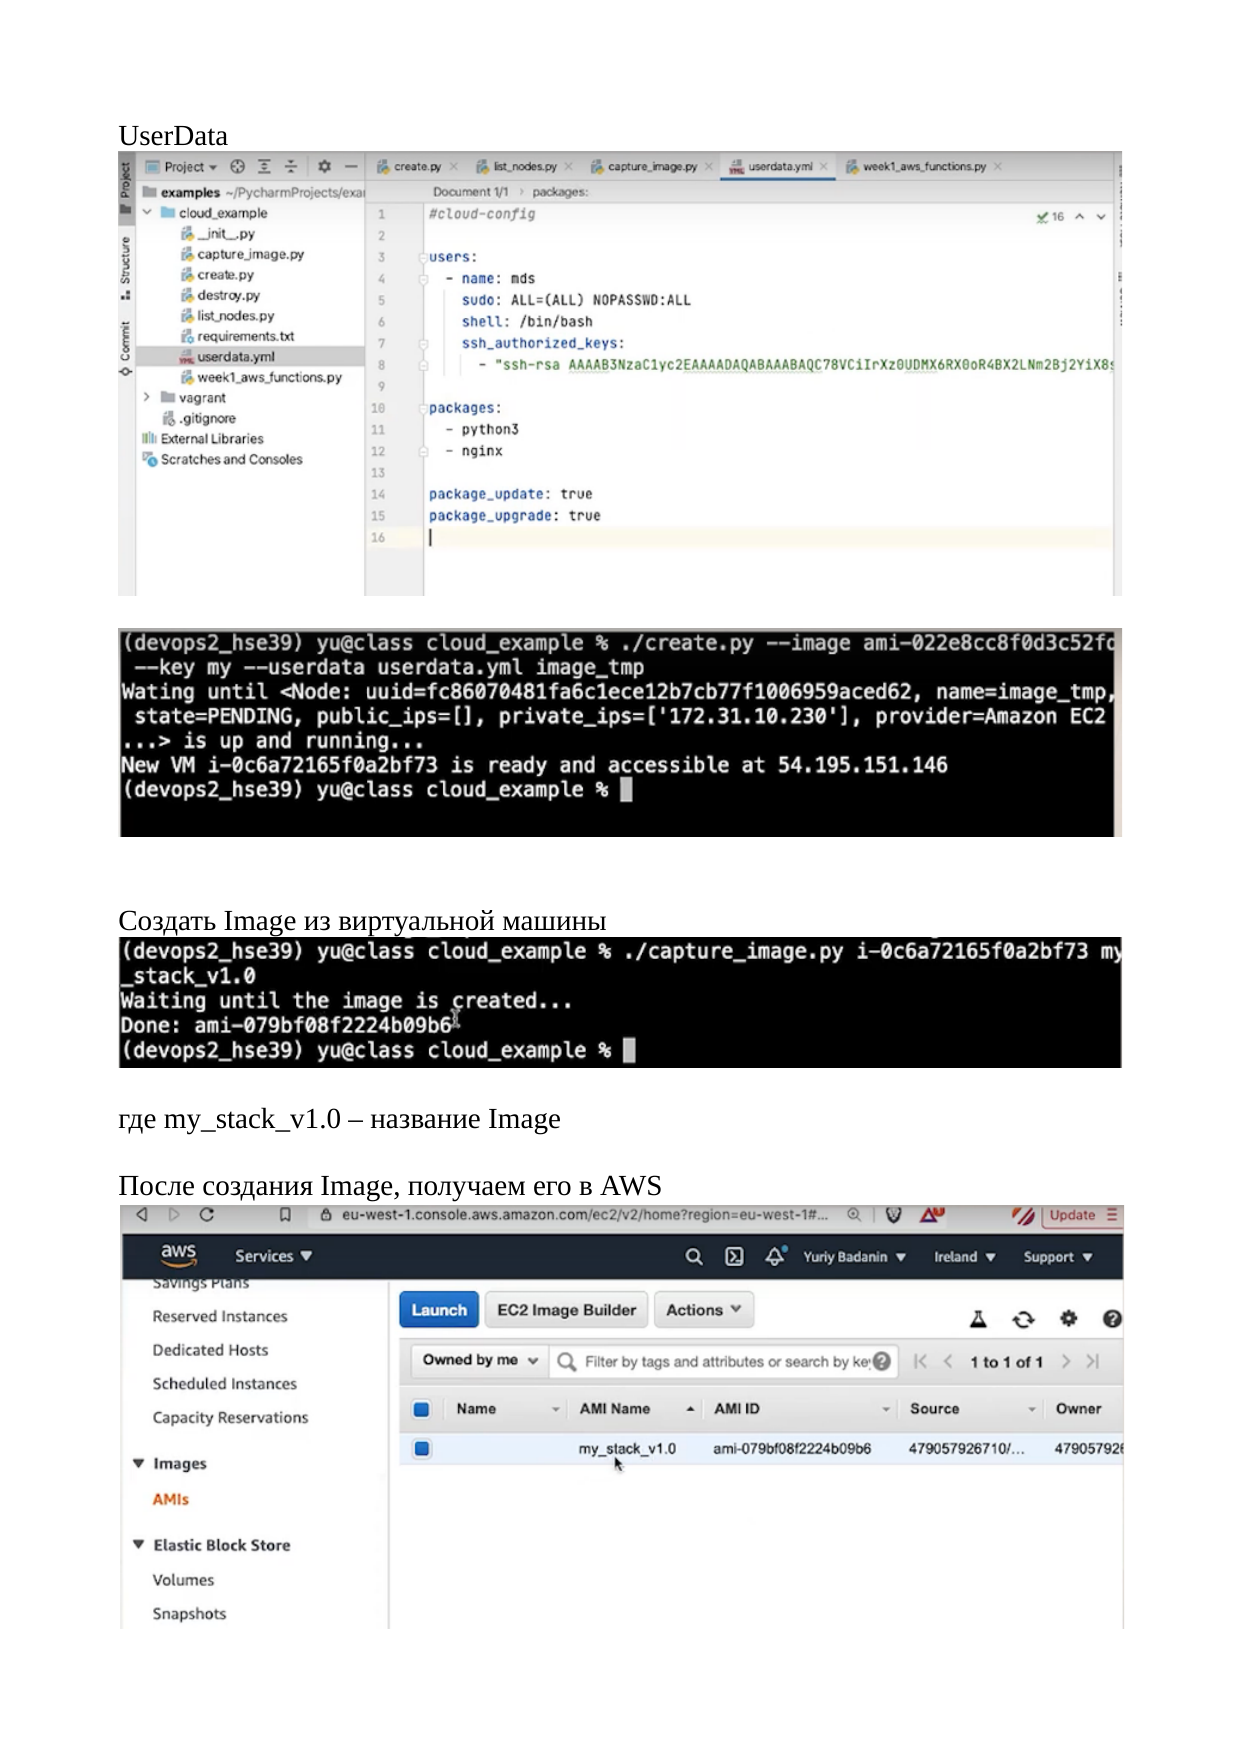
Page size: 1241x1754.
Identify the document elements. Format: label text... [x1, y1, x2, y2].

picture [118, 937, 1123, 1068]
picture [118, 151, 1123, 596]
text После создания Image, получаем его в AWS [118, 1168, 1122, 1201]
text где my_stack_v1.0 – название Image [118, 1101, 1122, 1134]
picture [118, 628, 1123, 837]
picture [120, 1205, 1125, 1629]
text UserData [118, 118, 1122, 151]
text Создать Image из виртуальной машины [118, 903, 1122, 937]
